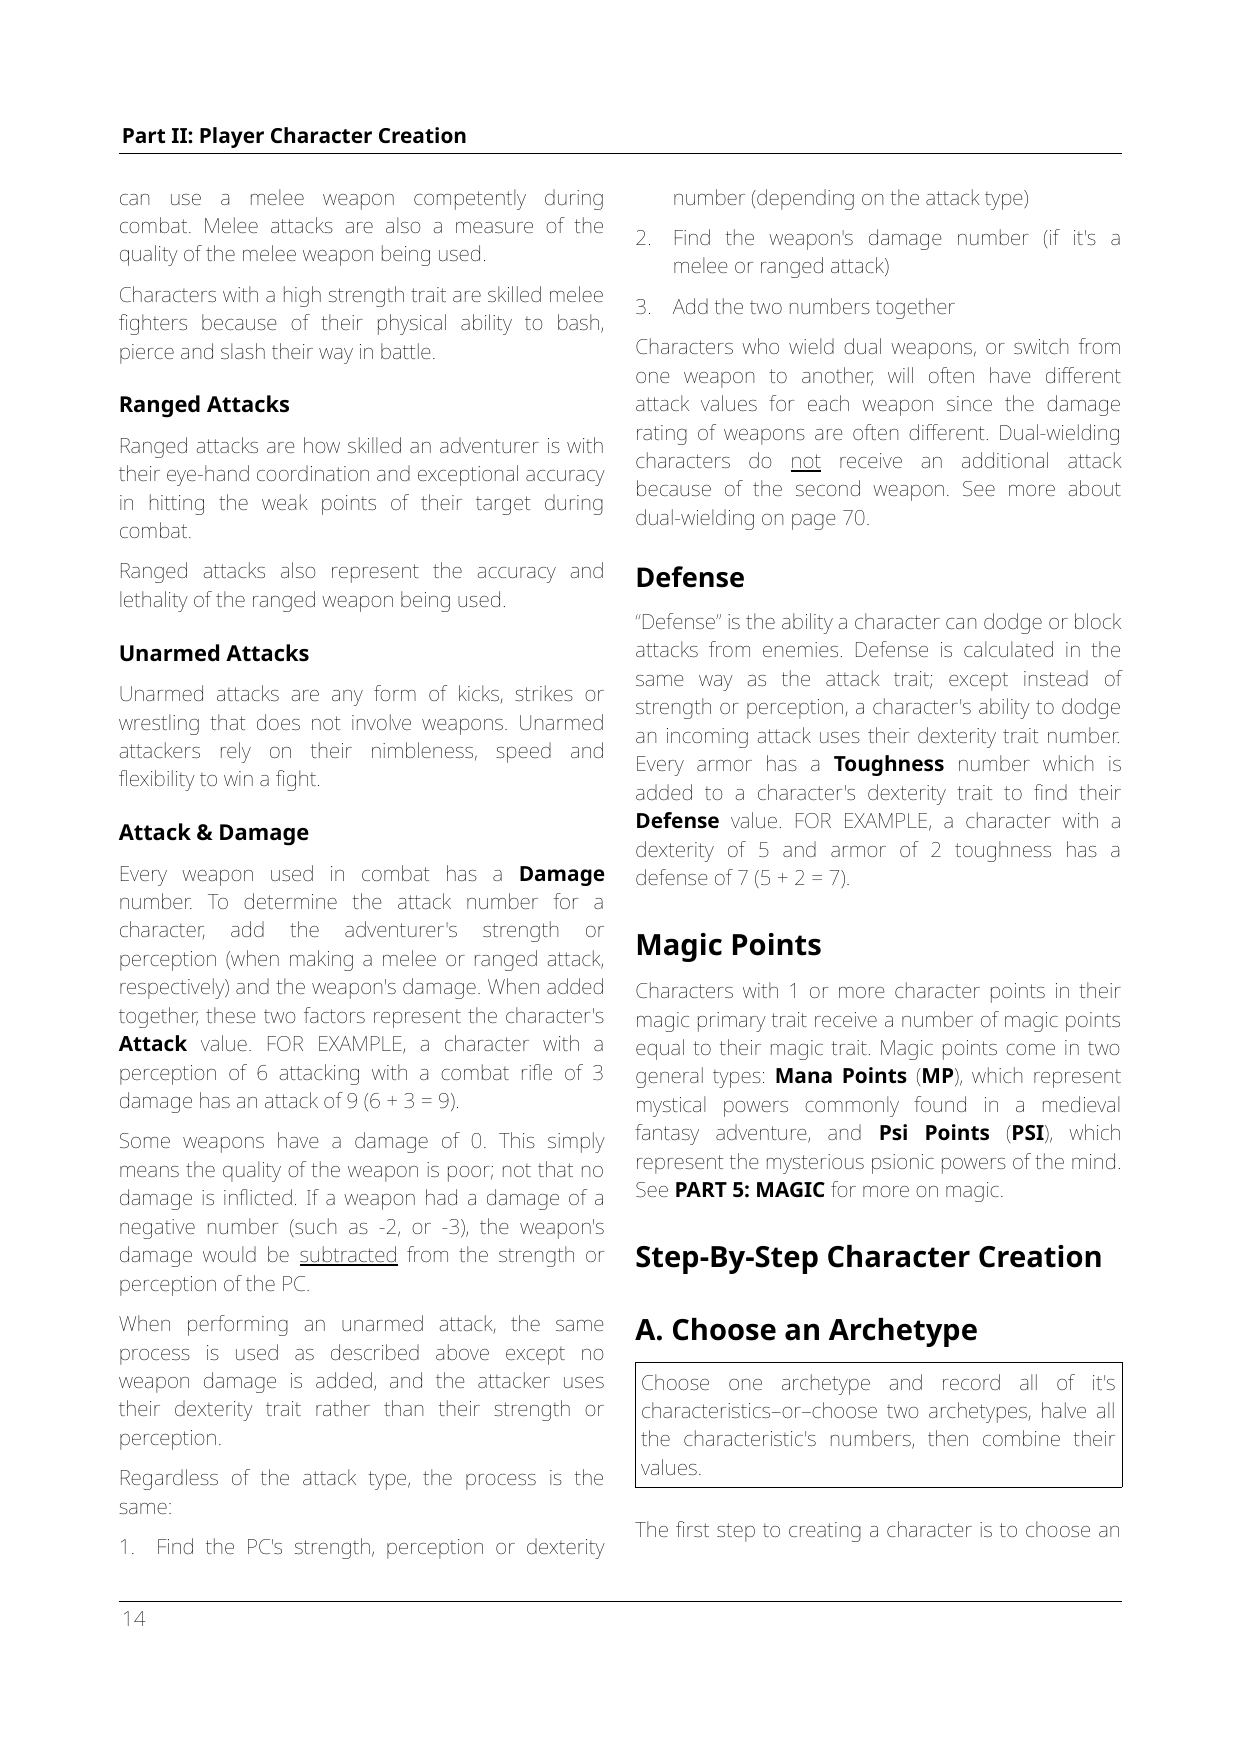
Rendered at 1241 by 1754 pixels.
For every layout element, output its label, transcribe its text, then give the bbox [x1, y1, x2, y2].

list Find the PC's strength, perception or dexterity [118, 1532, 605, 1561]
subtitle A. Choose an Archetype [635, 1309, 1122, 1349]
text Regardless of the attack type, the process is the same: [118, 1463, 605, 1520]
text Every weapon used in combat has a Damage number. To determine the attack number for a character, add the adventurer's strength or perception (when making a melee or ranged attack, respectively) and the weapon's damage. When added together, these two factors represent the character's Attack value. FOR EXAMPLE, a character with a perception of 6 attacking with a combat rifle of 3 damage has an attack of 9 (6 + 3 = 9). [118, 859, 605, 1115]
text Characters with a high strength trait are skilled melee fighters because of their physical ability to bash, pierce and slash their way in battle. [118, 280, 605, 365]
list Find the weapon's damage number (if it's a melee or ranged attack) [635, 223, 1122, 280]
text Characters who wield dual weapons, or switch from one weapon to another, will often have different attack values for each weapon since the damage rating of weapons are often different. Dual-wielding characters do not receive an additional attack because of the second weapon. See more about dual-wielding on page 67. [635, 332, 1122, 531]
table_header Choose one archetype and record all of it's characteristics–or–choose two archetypes, halve all the characteristic's numbers, then combine their values. [636, 1363, 1122, 1487]
text Ranged attacks are how skilled an adventurer is with their eye-hand coordination and exceptional accuracy in hitting the weak points of their target during combat. [118, 431, 605, 545]
text can use a melee weapon competently during combat. Melee attacks are also a measure of the quality of the melee weapon being used. [118, 183, 605, 268]
text When performing an unarmed attack, the same process is used as described above except no weapon damage is added, and the attacker uses their dexterity trait rather than their strength or perception. [118, 1309, 605, 1451]
list number (depending on the attack type) [635, 183, 1122, 211]
text Defense [635, 558, 1122, 595]
text Unarmed attacks are any form of kicks, strikes or wrestling that does not involve weapons. Unarmed attackers rely on their nimbleness, speed and flexibility to win a fight. [118, 679, 605, 793]
subtitle Step-By-Step Character Creation [635, 1237, 1122, 1276]
text Unarmed Attacks [118, 637, 605, 667]
text “Defense” is the ability a character can dodge or block attacks from enemies. Defense is calculated in the same way as the attack trait; except instead of strength or perception, a character's ability to dodge an incoming attack uses their dexterity trait number. Every armor has a Toughness number which is added to a character's dexterity trait to find their Defense value. FOR EXAMPLE, a character with a dexterity of 5 and armor of 2 toughness has a defense of 7 (5 + 2 = 7). [635, 607, 1122, 892]
list Add the two numbers together [635, 292, 1122, 320]
text Characters with 1 or more character points in their magic primary trait receive a number of magic points equal to their magic trait. Magic points come in two general types: Mana Points (MP), which represent mystical powers commonly found in a medieval fantasy adventure, and Psi Points (PSI), which represent the mysterious psionic powers of the mind. See PART 5: MAGIC for more on magic. [635, 976, 1122, 1204]
text Ranged attacks also represent the accuracy and lethality of the ranged weapon being used. [118, 557, 605, 613]
text Attack & Damage [118, 817, 605, 847]
text Some weapons have a damage of 0. This simply means the quality of the weapon is poor; not that no damage is inflicted. If a weapon had a damage of a negative number (such as -2, or -3), the weapon's damage would be subtracted from the strength or perception of the PC. [118, 1127, 605, 1297]
text Magic Points [635, 924, 1122, 964]
text The first step to creating a character is to choose an [635, 1516, 1122, 1544]
text Ranged Attacks [118, 389, 605, 419]
